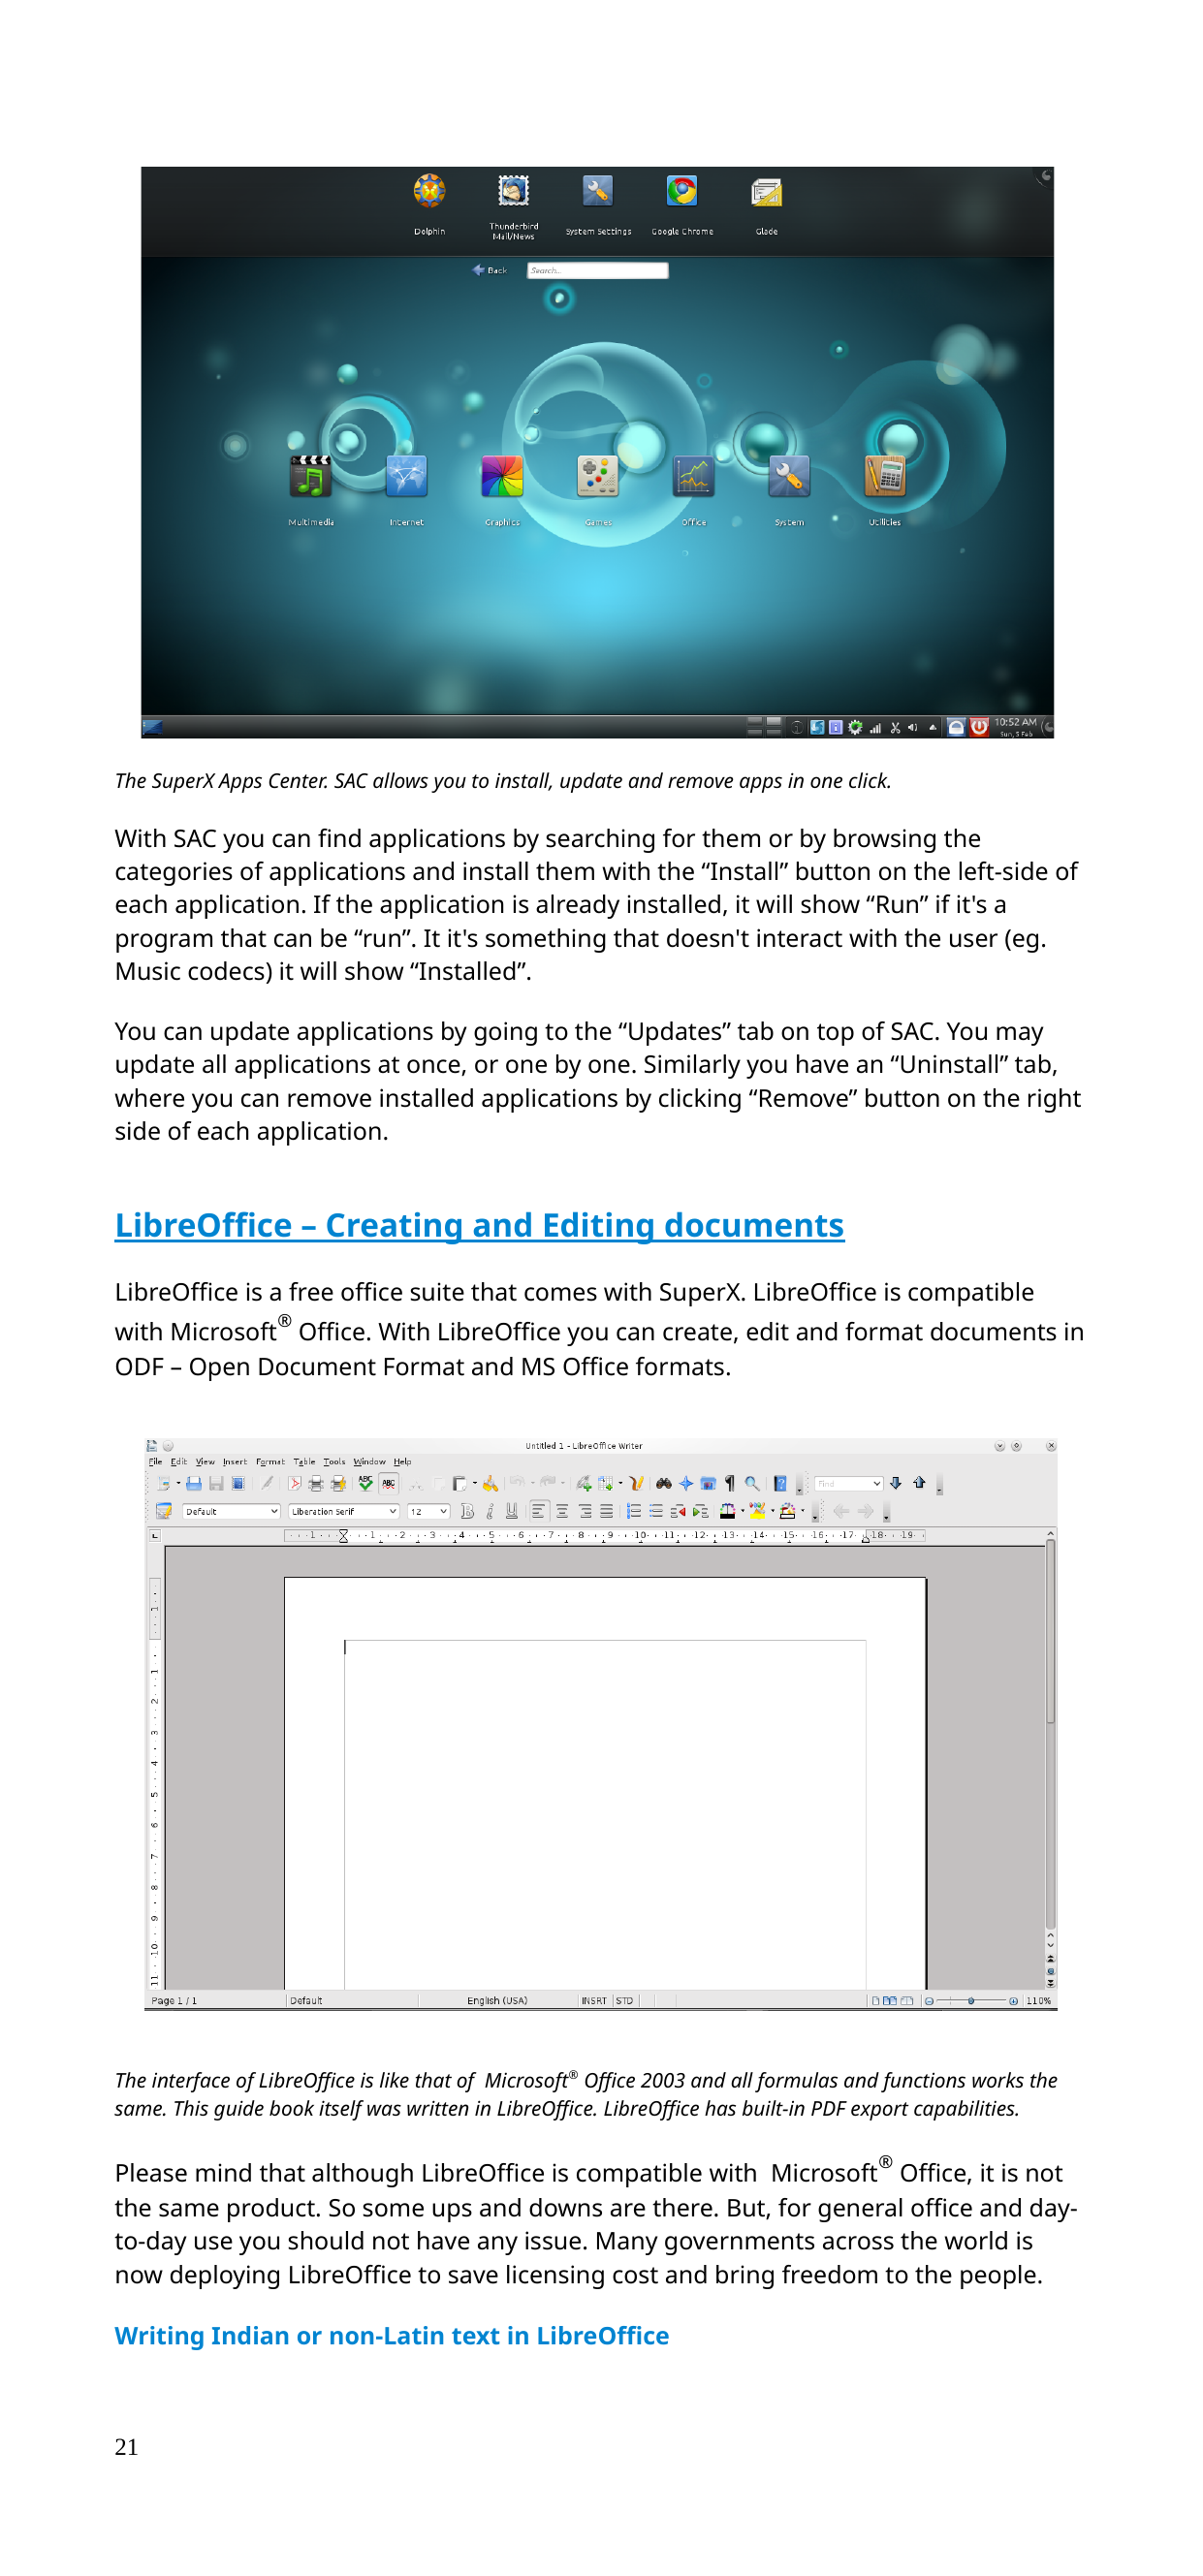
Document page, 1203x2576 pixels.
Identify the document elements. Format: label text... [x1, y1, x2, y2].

picture [144, 1438, 1059, 2011]
text LibreOffice is a free office suite that comes with SuperX. LibreOffice is compatible with Microsoft® Office. With LibreOffice you can create, edit and format documents in ODF – Open Document Format and MS Office formats. [114, 1275, 1088, 1383]
text Writing Indian or non-Latin text in LibreOffice [114, 2318, 1088, 2351]
text Please mind that although LibreOffice is compatible with Microsoft® Office, it is not the same product. So some ups and downs are there. But, for general office and day-to-day use you should not have any issue. Many governments across the world is now deploying LibreOffice to save licensing cost and bring freedom to the people. [114, 2150, 1088, 2290]
text With SAC you can find applications by searching for them or by browsing the categories of applications and install them with the “Install” button on the left-side of each application. If the application is already installed, it will show “Run” if it's a program that can be “run”. It it's something that doesn't interact with the user (eg. Music codecs) it will show “Installed”. [114, 822, 1088, 987]
picture [141, 167, 1055, 738]
text The SuperX Apps Center. SAC allows you to install, update and remove apps in one click. [114, 767, 1088, 794]
text The interface of LibreOffice is like that of Microsoft® Office 2003 and all formulas and functions works the same. This guide book itself was written in LibreOffice. LibreOffice has built-in PDF export capabilities. [114, 2066, 1088, 2121]
subtitle LibreOffice – Creating and Editing documents [114, 1203, 1088, 1247]
text You can update applications by going to the “Updates” tab on top of SAC. You may update all applications at once, or one by one. Similarly you have an “Uninstall” tab, where you can remove installed applications by clicking “Remove” button on the right side of each application. [114, 1015, 1088, 1147]
